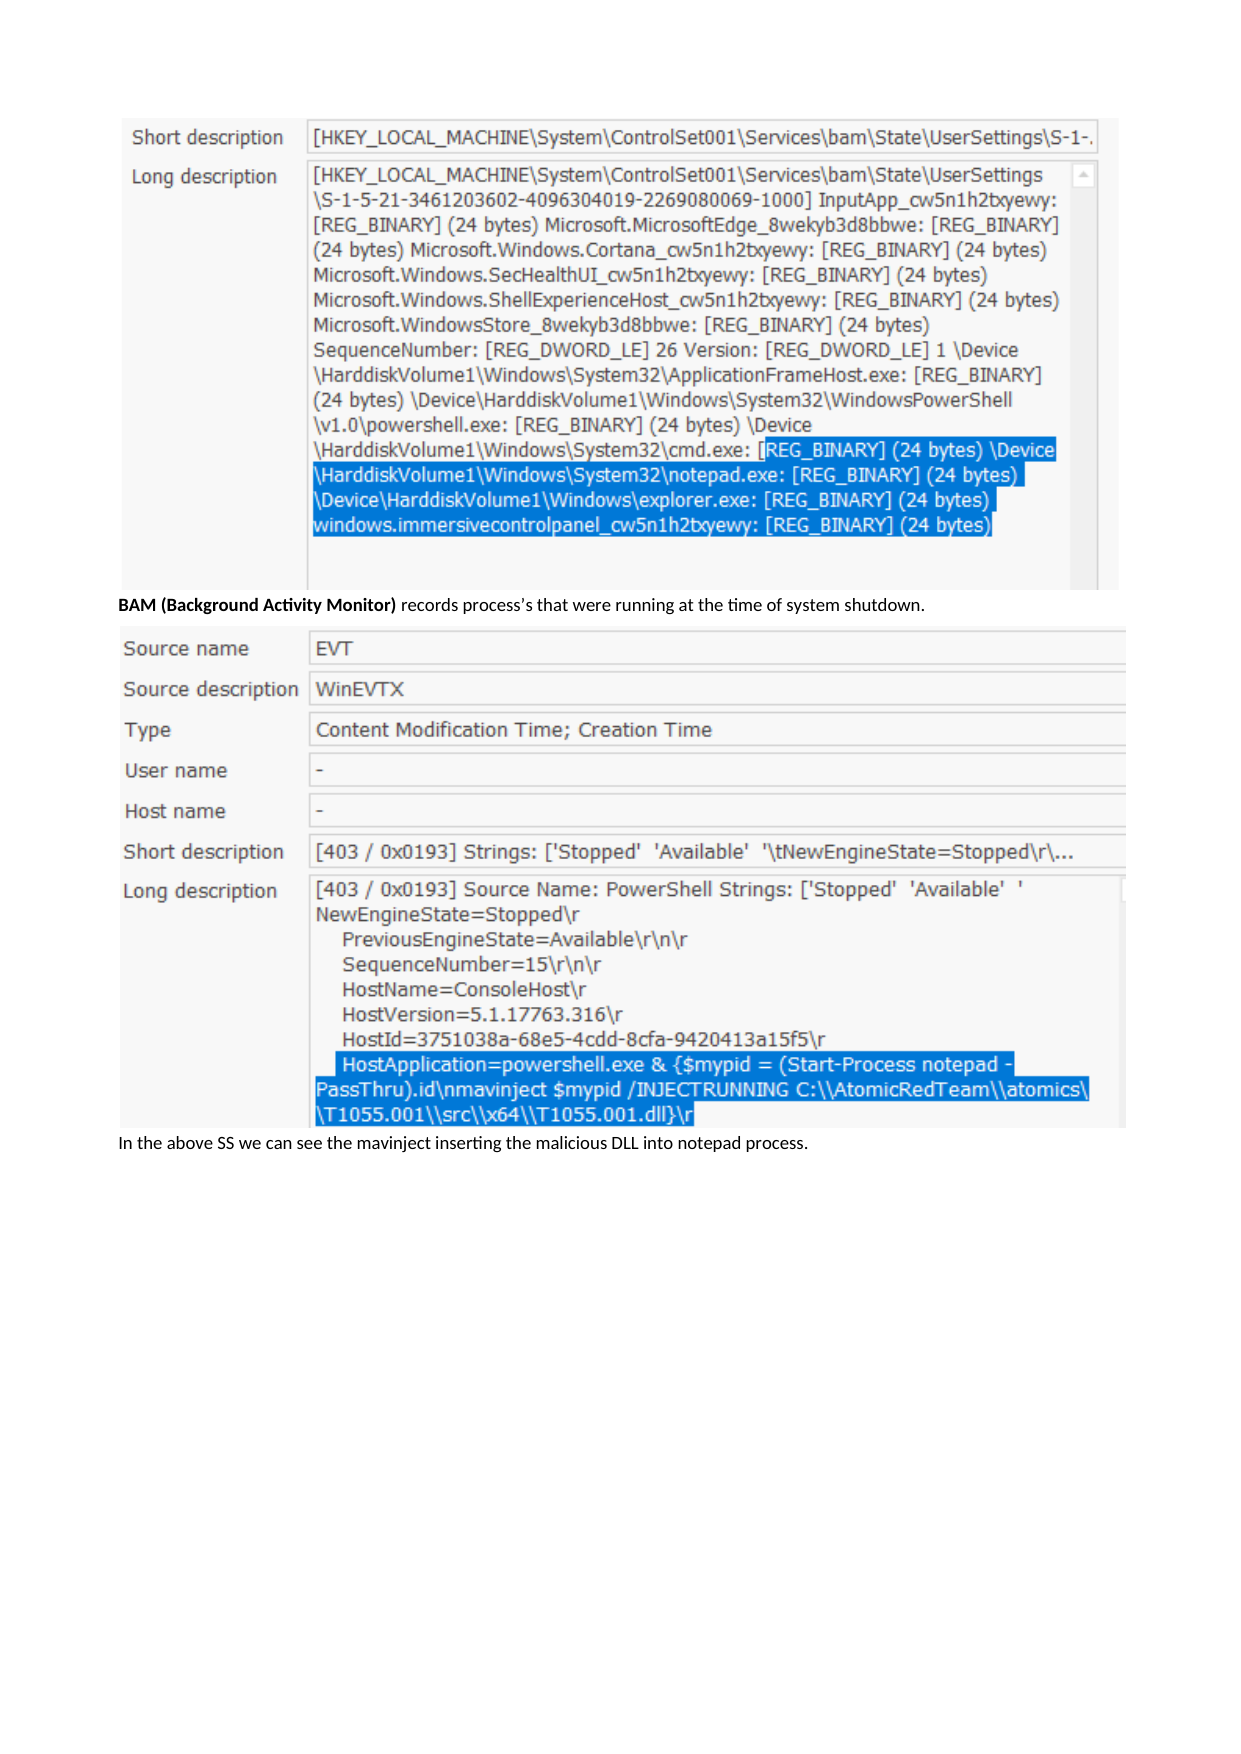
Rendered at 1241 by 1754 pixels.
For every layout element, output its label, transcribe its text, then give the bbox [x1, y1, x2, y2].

picture [120, 626, 1126, 1128]
picture [121, 118, 1119, 590]
text In the above SS we can see the mavinject inserting the malicious DLL into notepad process. [118, 620, 1122, 1154]
text BAM (Background Activity Monitor) records process’s that were running at the time of system shutdown. [118, 118, 1122, 616]
